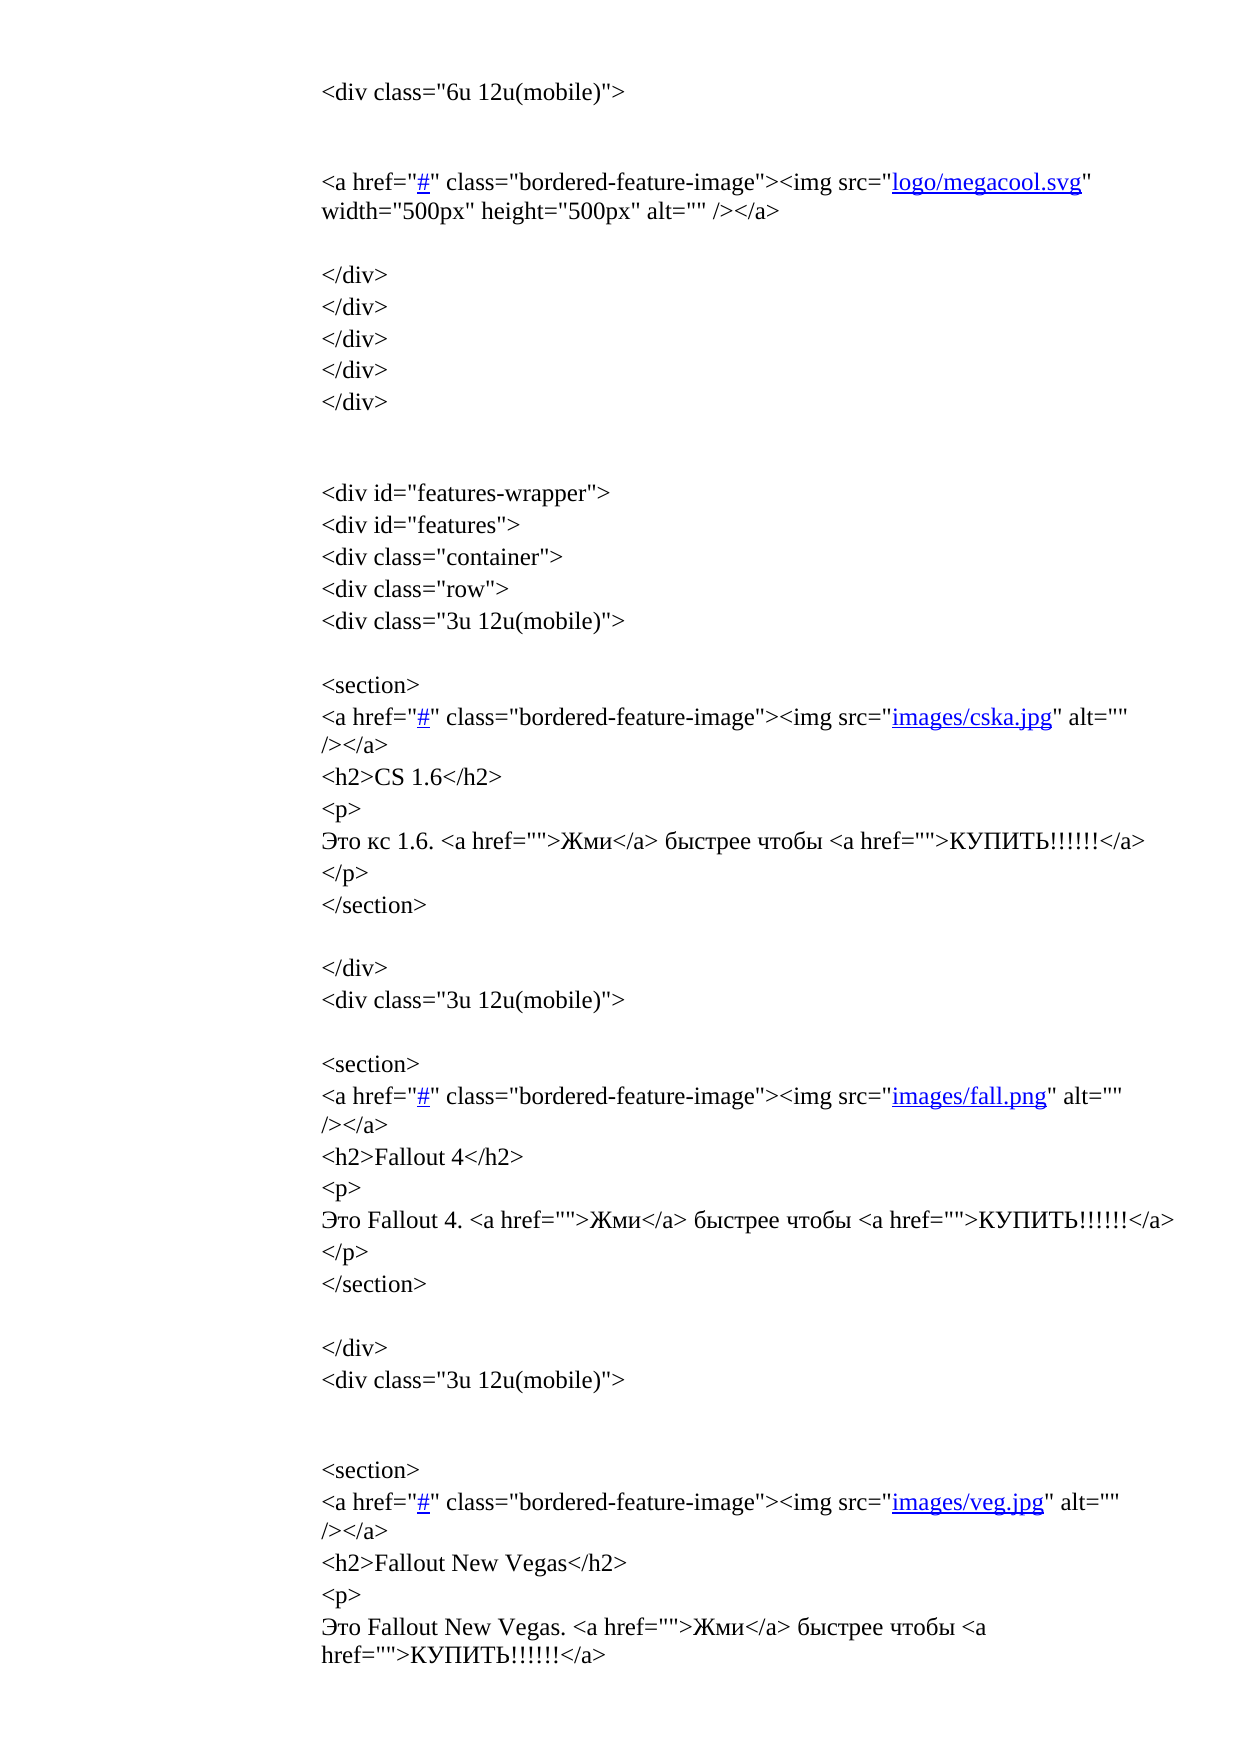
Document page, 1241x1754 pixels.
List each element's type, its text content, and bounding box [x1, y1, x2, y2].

table_cell [136, 888, 319, 920]
table_cell [319, 1427, 1181, 1454]
table_cell <section> [319, 1048, 1181, 1079]
table_cell <a href="#" class="bordered-feature-image"><img src="logo/megacool.svg" width="500px" height="500px" alt="" /></a> [319, 166, 1181, 227]
table_cell [136, 604, 319, 636]
table_cell <div class="3u 12u(mobile)"> [319, 984, 1181, 1016]
table_cell <h2>Fallout 4</h2> [319, 1140, 1181, 1172]
table_cell [136, 1486, 319, 1547]
table_cell </p> [319, 856, 1181, 888]
table_cell <div class="3u 12u(mobile)"> [319, 1363, 1181, 1395]
table_cell <p> [319, 793, 1181, 824]
table_cell <div class="6u 12u(mobile)"> [319, 75, 1181, 107]
table_cell </div> [319, 354, 1181, 386]
table_cell <section> [319, 668, 1181, 700]
table_cell [136, 1299, 319, 1331]
table_cell <div class="container"> [319, 541, 1181, 572]
table_cell [136, 450, 319, 477]
table_cell Это Fallout 4. <a href="">Жми</a> быстрее чтобы <a href="">КУПИТЬ!!!!!!</a> [319, 1204, 1181, 1236]
table_cell [136, 984, 319, 1016]
table_cell [136, 1579, 319, 1610]
table_cell <div id="features"> [319, 509, 1181, 541]
table_cell [136, 636, 319, 668]
table_cell [136, 761, 319, 792]
table_cell <a href="#" class="bordered-feature-image"><img src="images/fall.png" alt="" /></a> [319, 1079, 1181, 1140]
table_cell [136, 1610, 319, 1671]
table_cell Это кс 1.6. <a href="">Жми</a> быстрее чтобы <a href="">КУПИТЬ!!!!!!</a> [319, 824, 1181, 856]
table_cell [136, 1140, 319, 1172]
table_cell [136, 824, 319, 856]
table_cell <p> [319, 1579, 1181, 1610]
table_cell [136, 1427, 319, 1454]
table_cell [136, 700, 319, 761]
table_cell [136, 139, 319, 166]
table_cell </section> [319, 1268, 1181, 1299]
table_cell <section> [319, 1454, 1181, 1486]
table_cell [136, 1363, 319, 1395]
table_cell [136, 386, 319, 418]
table_cell [136, 1547, 319, 1578]
table_cell <div id="features-wrapper"> [319, 477, 1181, 509]
table_cell [136, 1454, 319, 1486]
table_cell [136, 1172, 319, 1204]
table_cell Это Fallout New Vegas. <a href="">Жми</a> быстрее чтобы <a href="">КУПИТЬ!!!!!!</a> [319, 1610, 1181, 1671]
table_cell [319, 139, 1181, 166]
table_cell [136, 1236, 319, 1267]
table_cell [319, 1395, 1181, 1427]
table_cell <a href="#" class="bordered-feature-image"><img src="images/veg.jpg" alt="" /></a> [319, 1486, 1181, 1547]
table_cell [319, 450, 1181, 477]
table_cell <div class="3u 12u(mobile)"> [319, 604, 1181, 636]
table_cell <h2>Fallout New Vegas</h2> [319, 1547, 1181, 1578]
table_cell </div> [319, 322, 1181, 354]
table_cell [136, 793, 319, 824]
table_cell [136, 477, 319, 509]
table_cell </p> [319, 1236, 1181, 1267]
table_cell <div class="row"> [319, 573, 1181, 604]
table_cell <h2>CS 1.6</h2> [319, 761, 1181, 792]
table_cell [136, 952, 319, 984]
table_cell [319, 920, 1181, 952]
table_cell [136, 509, 319, 541]
table_cell [319, 1299, 1181, 1331]
table_cell [136, 354, 319, 386]
table_cell <a href="#" class="bordered-feature-image"><img src="images/cska.jpg" alt="" /></a> [319, 700, 1181, 761]
table_cell [136, 418, 319, 450]
table_cell [319, 418, 1181, 450]
table_cell [136, 290, 319, 322]
table_cell [136, 259, 319, 290]
table_cell <p> [319, 1172, 1181, 1204]
table_cell [136, 1204, 319, 1236]
table_cell </div> [319, 952, 1181, 984]
table_cell [136, 75, 319, 107]
table_cell </div> [319, 259, 1181, 290]
table_cell [136, 1016, 319, 1047]
table_cell [136, 668, 319, 700]
table_cell [136, 1079, 319, 1140]
table_cell [136, 322, 319, 354]
table_cell [136, 107, 319, 139]
table_cell </div> [319, 290, 1181, 322]
table_cell [136, 1048, 319, 1079]
table_cell [319, 227, 1181, 258]
table_cell [136, 541, 319, 572]
table_cell </section> [319, 888, 1181, 920]
table_cell [136, 573, 319, 604]
table_cell [136, 856, 319, 888]
table_cell [319, 636, 1181, 668]
table_cell [136, 1331, 319, 1363]
table_cell [319, 1016, 1181, 1047]
table_cell </div> [319, 1331, 1181, 1363]
table_cell [136, 227, 319, 258]
table_cell [319, 107, 1181, 139]
table_cell [136, 920, 319, 952]
table_cell [136, 1268, 319, 1299]
table_cell [136, 1395, 319, 1427]
table_cell [136, 166, 319, 227]
table_cell </div> [319, 386, 1181, 418]
